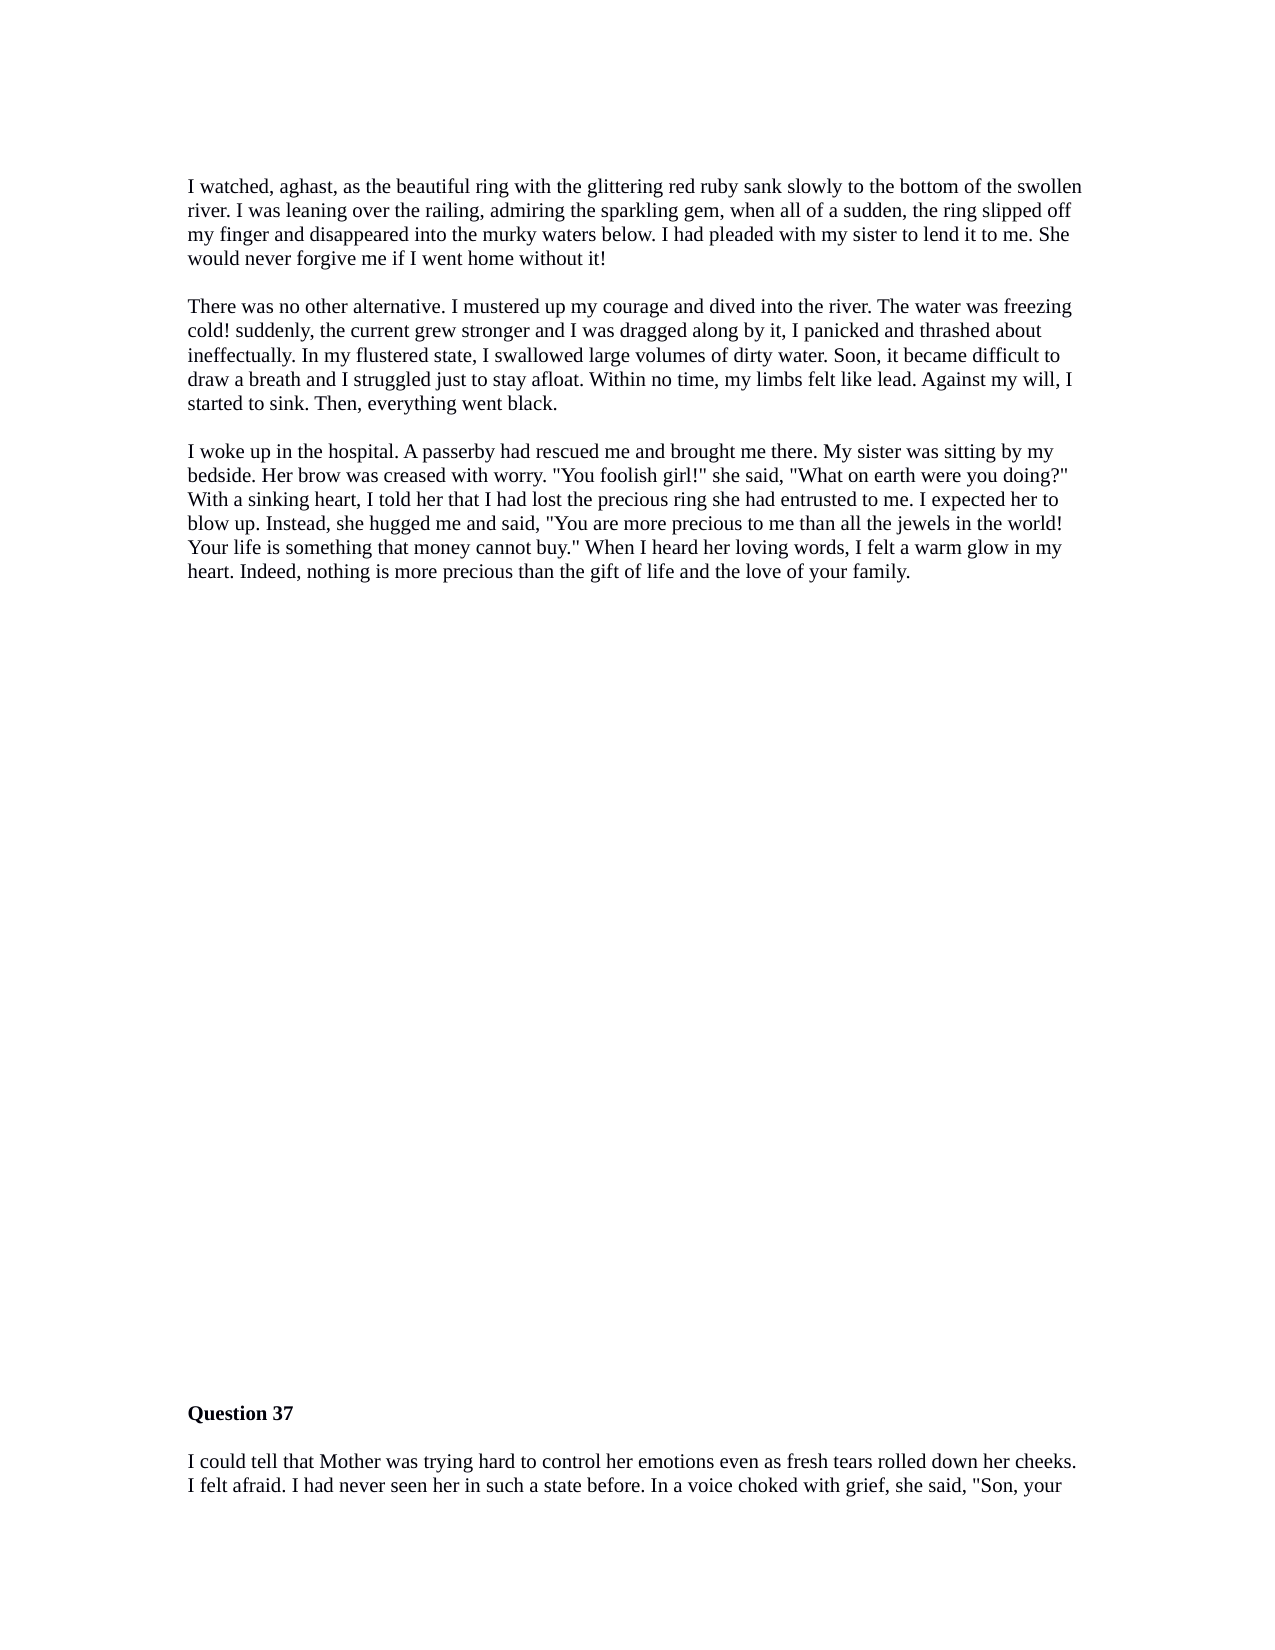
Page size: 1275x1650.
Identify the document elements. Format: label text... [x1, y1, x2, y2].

text I woke up in the hospital. A passerby had rescued me and brought me there. My sister was sitting by my bedside. Her brow was creased with worry. "You foolish girl!" she said, "What on earth were you doing?" With a sinking heart, I told her that I had lost the precious ring she had entrusted to me. I expected her to blow up. Instead, she hugged me and said, "You are more precious to me than all the jewels in the world! Your life is something that money cannot buy." When I heard her loving words, I felt a warm glow in my heart. Indeed, nothing is more precious than the gift of life and the love of your family. [187, 439, 1087, 583]
text I watched, aghast, as the beautiful ring with the glittering red ruby sank slowly to the bottom of the swollen river. I was leaning over the railing, admiring the sparkling gem, when all of a sudden, the ring slipped off my finger and disappeared into the murky waters below. I had pleaded with my sister to lend it to me. She would never forgive me if I went home without it! [187, 174, 1087, 270]
text Question 37 [187, 1401, 1087, 1425]
text There was no other alternative. I mustered up my courage and dived into the river. The water was freezing cold! suddenly, the current grew stronger and I was dragged along by it, I panicked and thrashed about ineffectually. In my flustered state, I swallowed large volumes of dirty water. Soon, it became difficult to draw a breath and I struggled just to stay afloat. Within no time, my limbs felt like lead. Against my will, I started to sink. Then, everything went black. [187, 294, 1087, 415]
text I could tell that Mother was trying hard to control her emotions even as fresh tears rolled down her cheeks. I felt afraid. I had never seen her in such a state before. In a voice choked with grief, she said, "Son, your [187, 1449, 1087, 1497]
